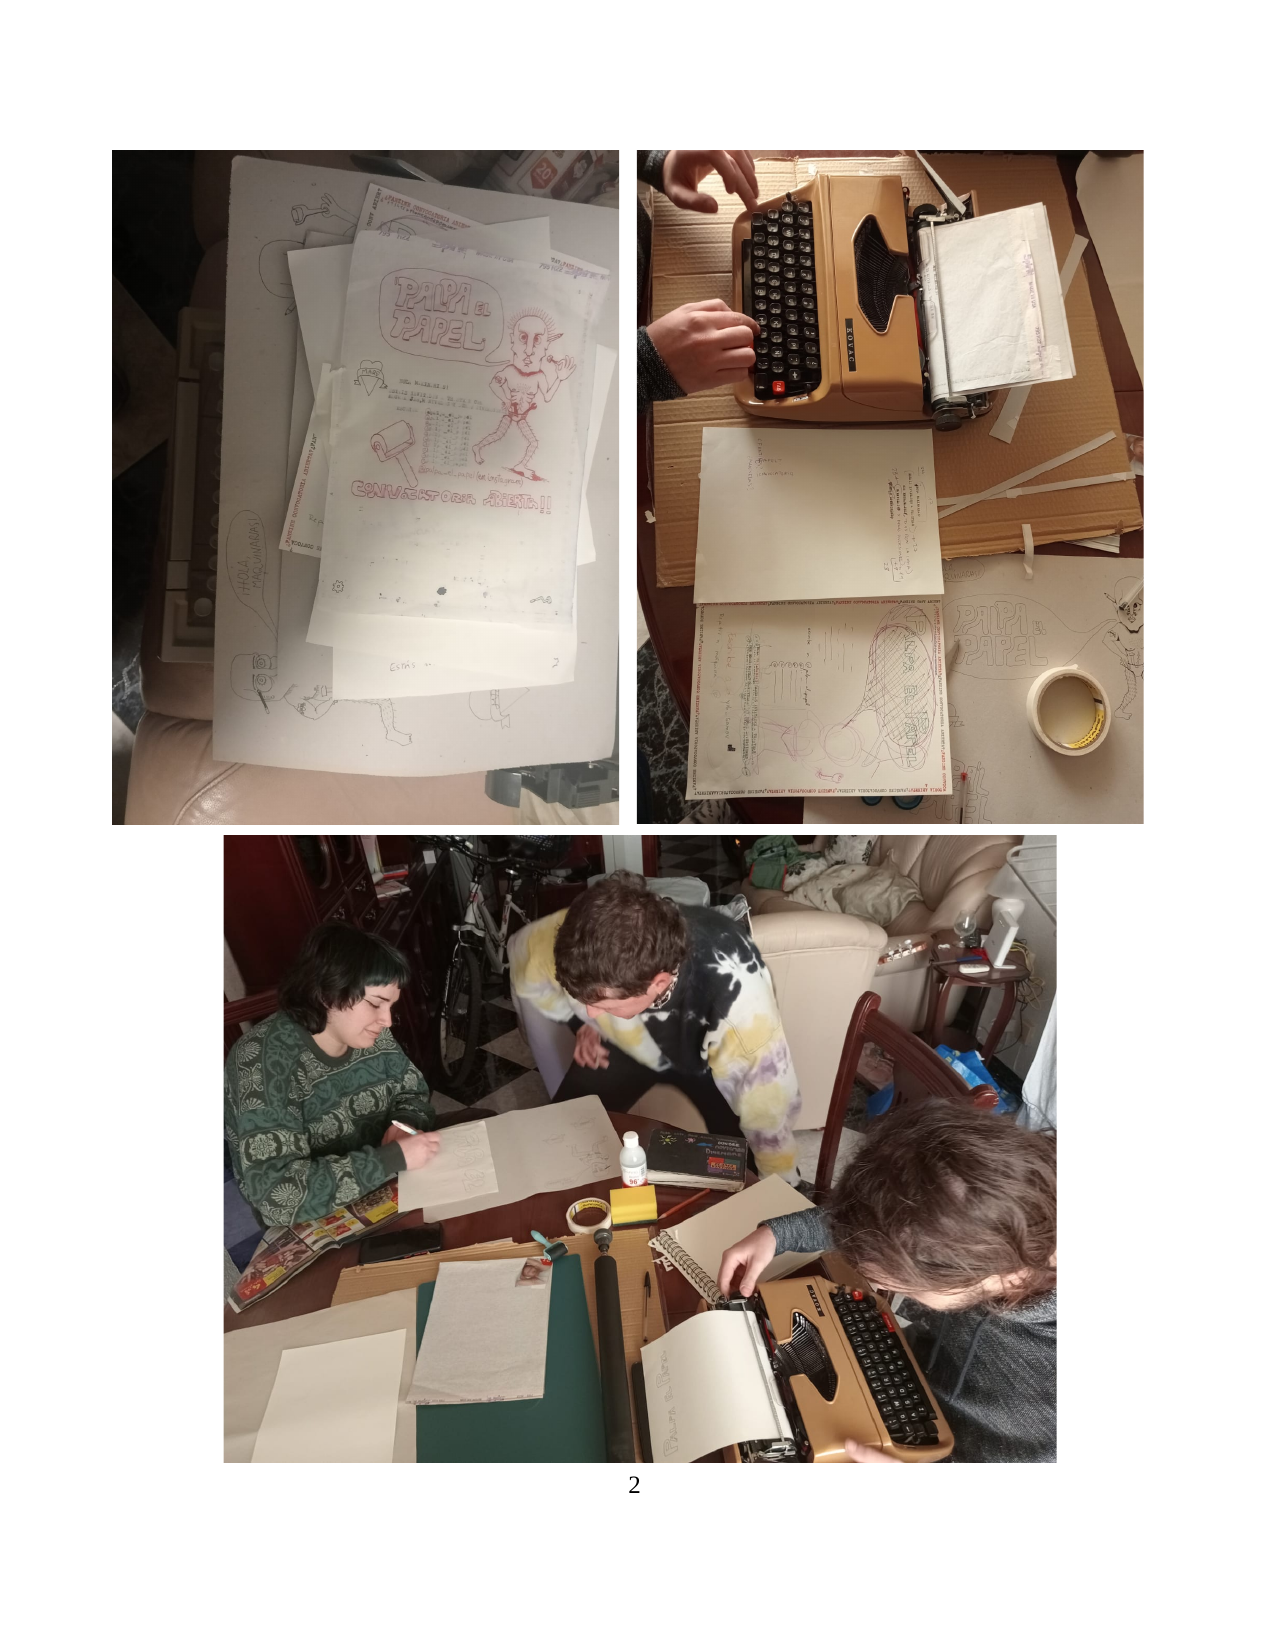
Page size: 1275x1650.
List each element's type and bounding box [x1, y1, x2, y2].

picture [112, 150, 620, 825]
picture [223, 835, 1057, 1463]
picture [636, 150, 1144, 824]
